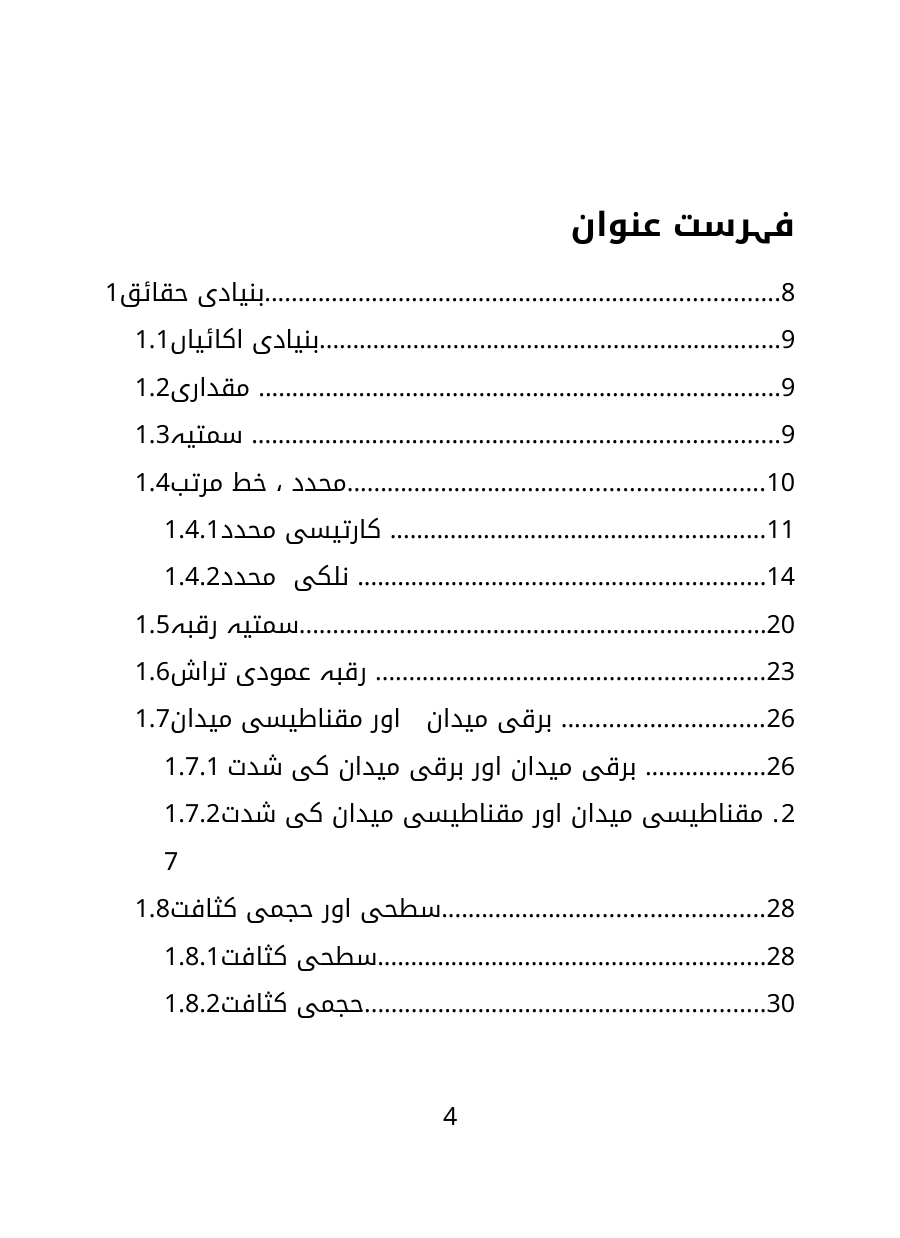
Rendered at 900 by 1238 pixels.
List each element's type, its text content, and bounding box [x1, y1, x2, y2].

text 1بنیادی حقائق 8 [105, 269, 795, 317]
text 1.7.1 برقی میدان اور برقی میدان کی شدت 26 [164, 743, 795, 791]
text 1.7.2مقناطیسی میدان اور مقناطیسی میدان کی شدت 27 [164, 791, 795, 885]
text 1.6رقبہ عمودی تراش 23 [134, 648, 795, 696]
text 1.4.1کارتیسی محدد 11 [164, 506, 795, 554]
text 1.8.1سطحی کثافت 28 [164, 933, 795, 980]
text 1.3سمتیہ 9 [134, 411, 795, 459]
text 1.4.2نلکی محدد 14 [164, 554, 795, 601]
text 1.8.2حجمی کثافت 30 [164, 980, 795, 1028]
text 1.7برقی میدان اور مقناطیسی میدان 26 [134, 696, 795, 743]
text 1.8سطحی اور حجمی کثافت 28 [134, 885, 795, 933]
text 1.2مقداری 9 [134, 364, 795, 411]
subtitle فہرست عنوان [105, 193, 795, 257]
text 1.5سمتیہ رقبہ 20 [134, 601, 795, 648]
text 1.4محدد ، خط مرتب 10 [134, 459, 795, 506]
text 1.1بنیادی اکائیاں 9 [134, 317, 795, 364]
